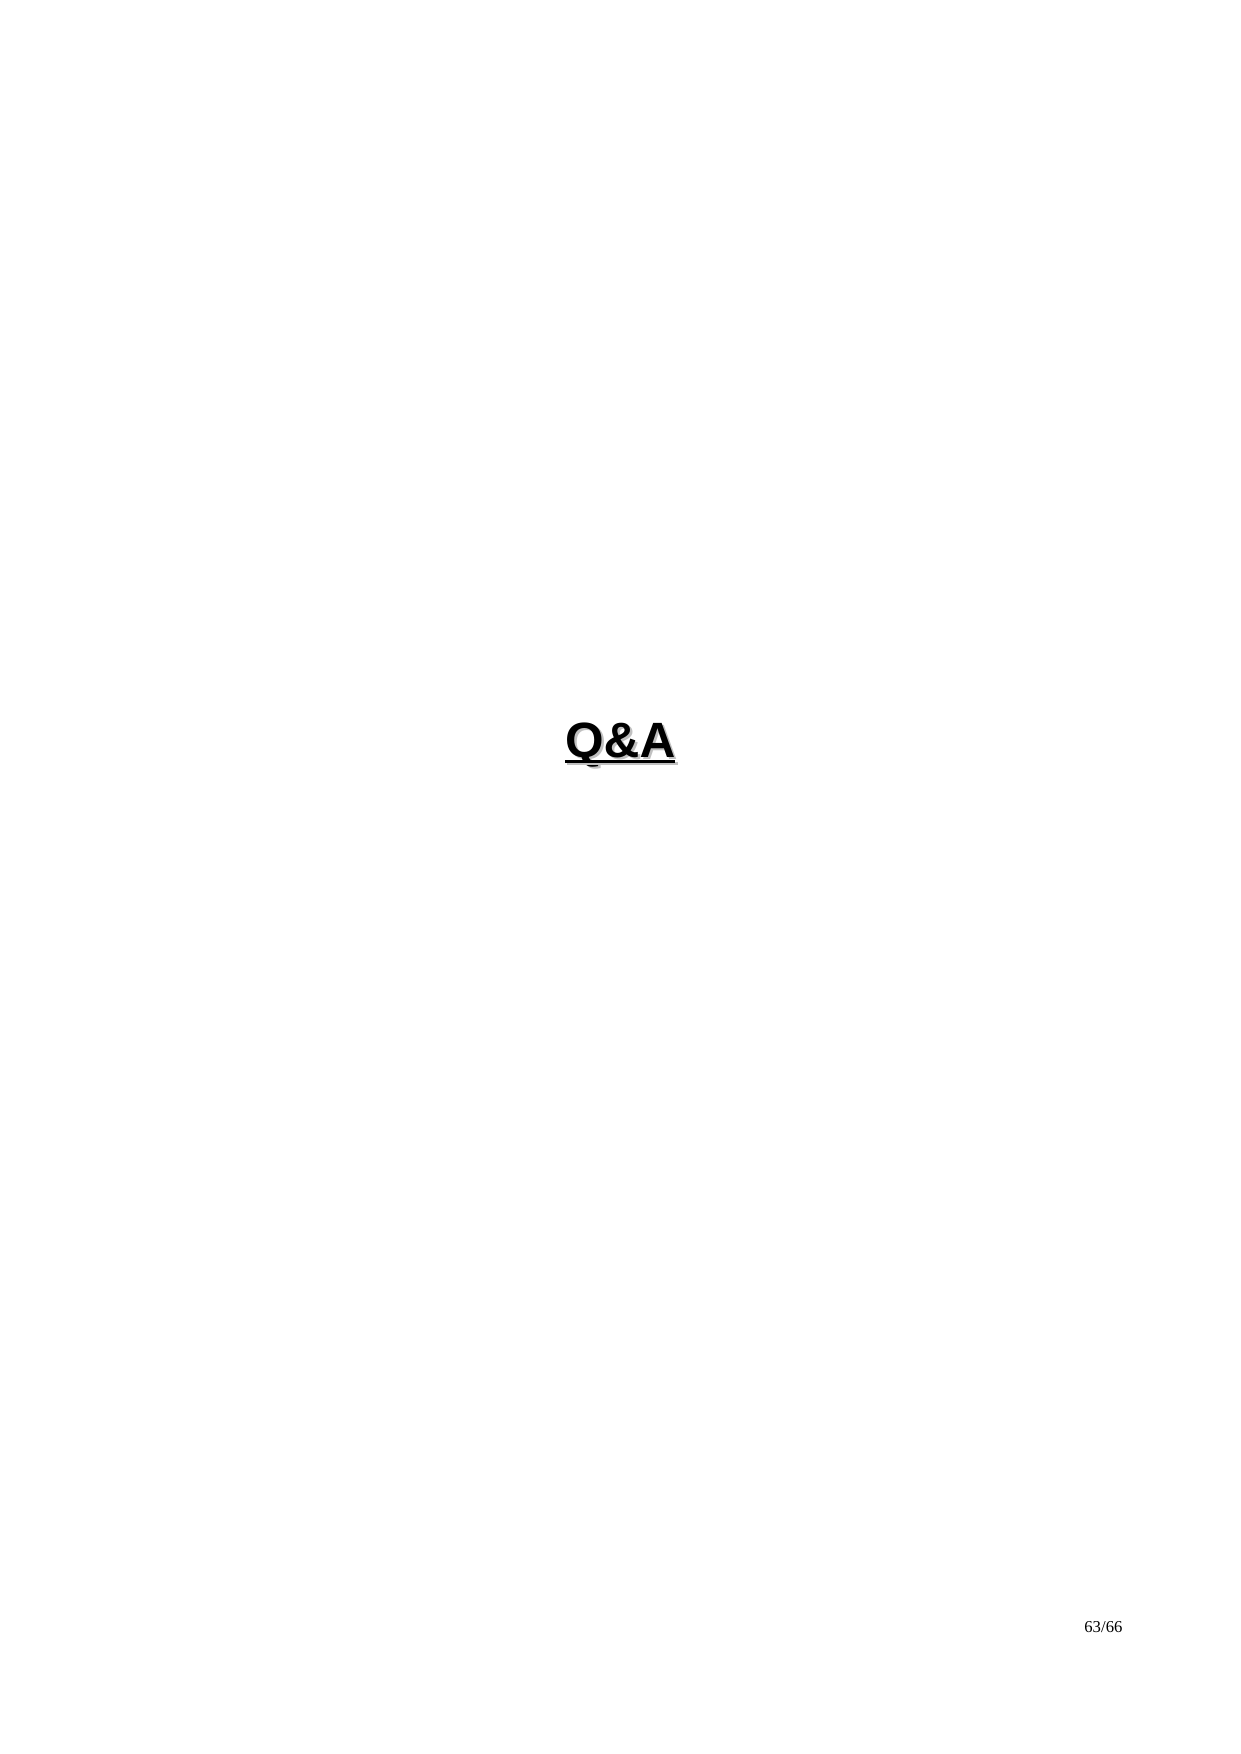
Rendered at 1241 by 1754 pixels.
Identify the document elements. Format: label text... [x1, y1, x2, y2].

subtitle Q&A [118, 711, 1122, 768]
